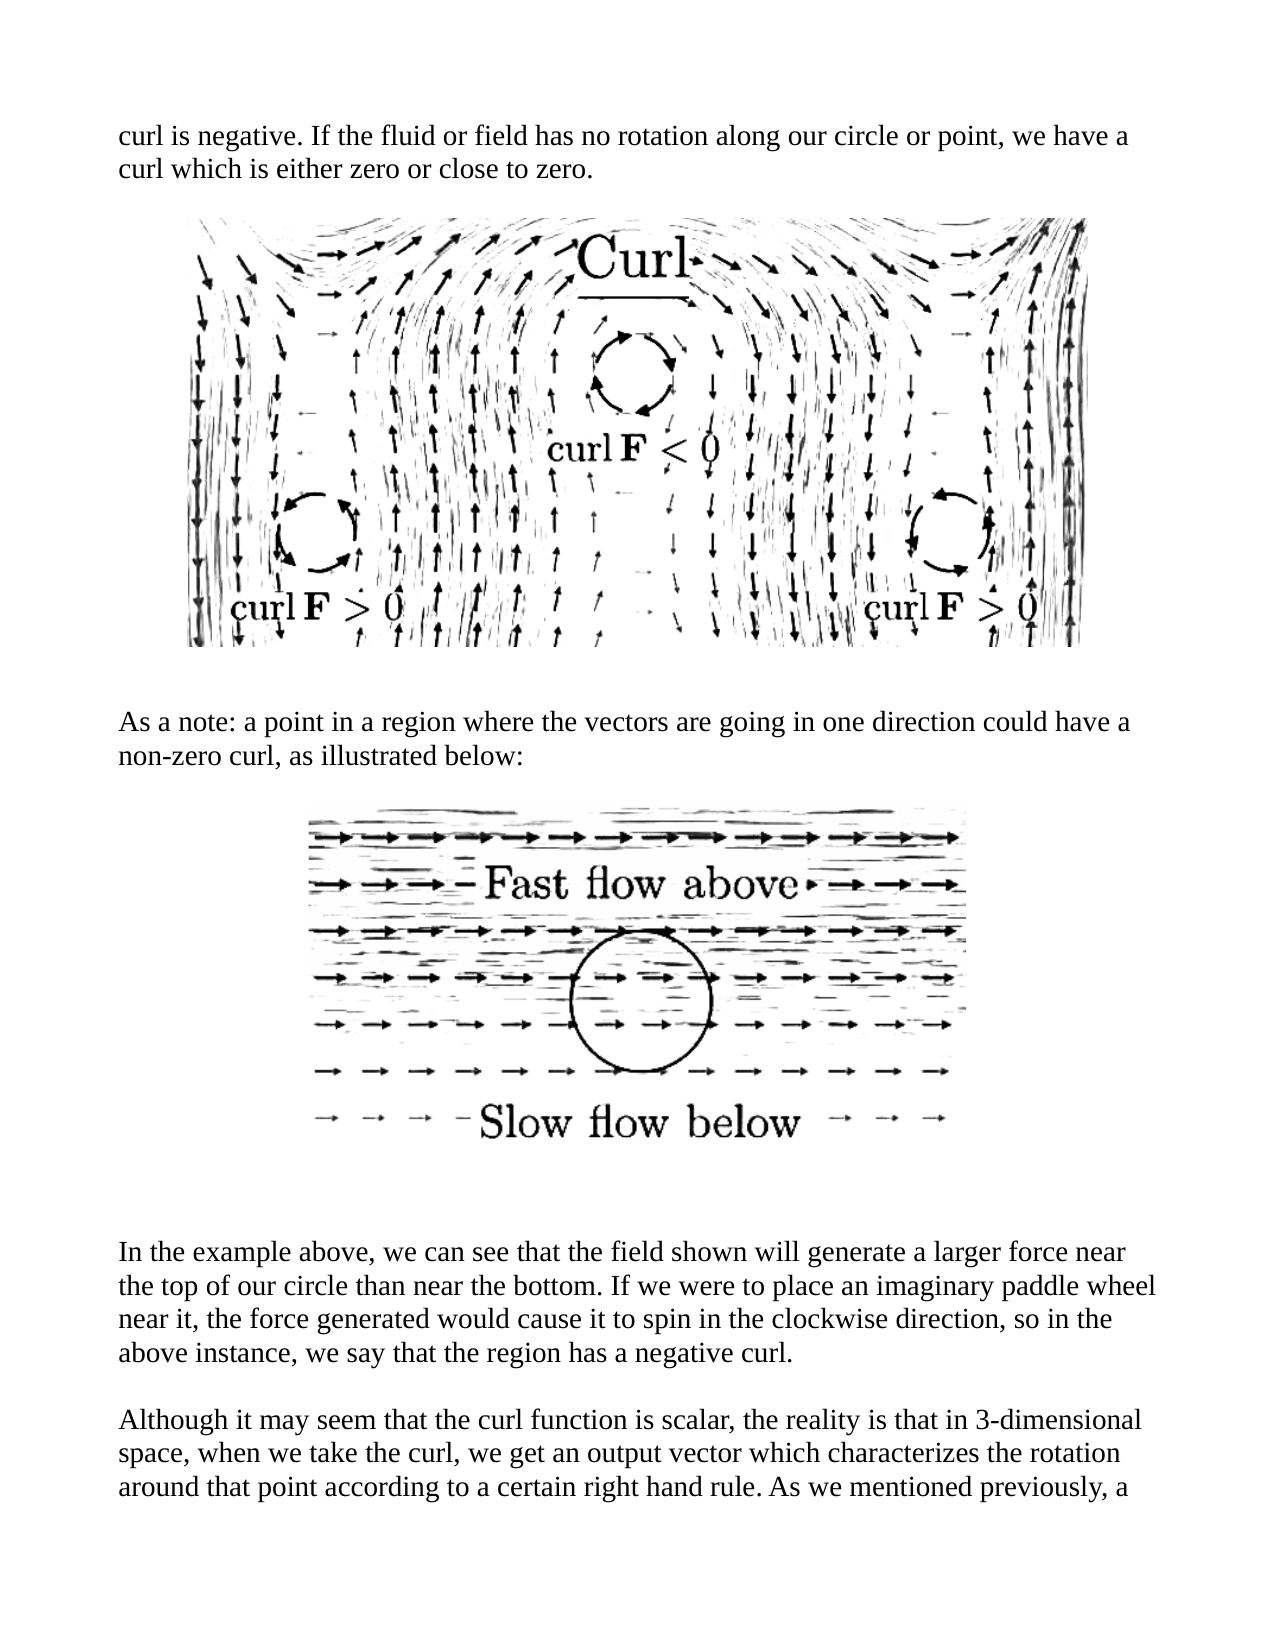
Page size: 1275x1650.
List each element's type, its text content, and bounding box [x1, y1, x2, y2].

text curl is negative. If the fluid or field has no rotation along our circle or point, we have a curl which is either zero or close to zero. [118, 118, 1157, 185]
text Although it may seem that the curl function is scalar, the reality is that in 3-dimensional space, when we take the curl, we get an output vector which characterizes the rotation around that point according to a certain right hand rule. As we mentioned previously, a [118, 1402, 1157, 1503]
text In the example above, we can see that the field shown will generate a larger force near the top of our circle than near the bottom. If we were to place an imaginary paddle wheel near it, the force generated would cause it to spin in the clockwise direction, so in the above instance, we say that the region has a negative curl. [118, 1234, 1157, 1368]
text As a note: a point in a region where the vectors are going in one direction could have a non-zero curl, as illustrated below: [118, 704, 1157, 771]
picture [187, 218, 1088, 647]
picture [308, 805, 967, 1206]
